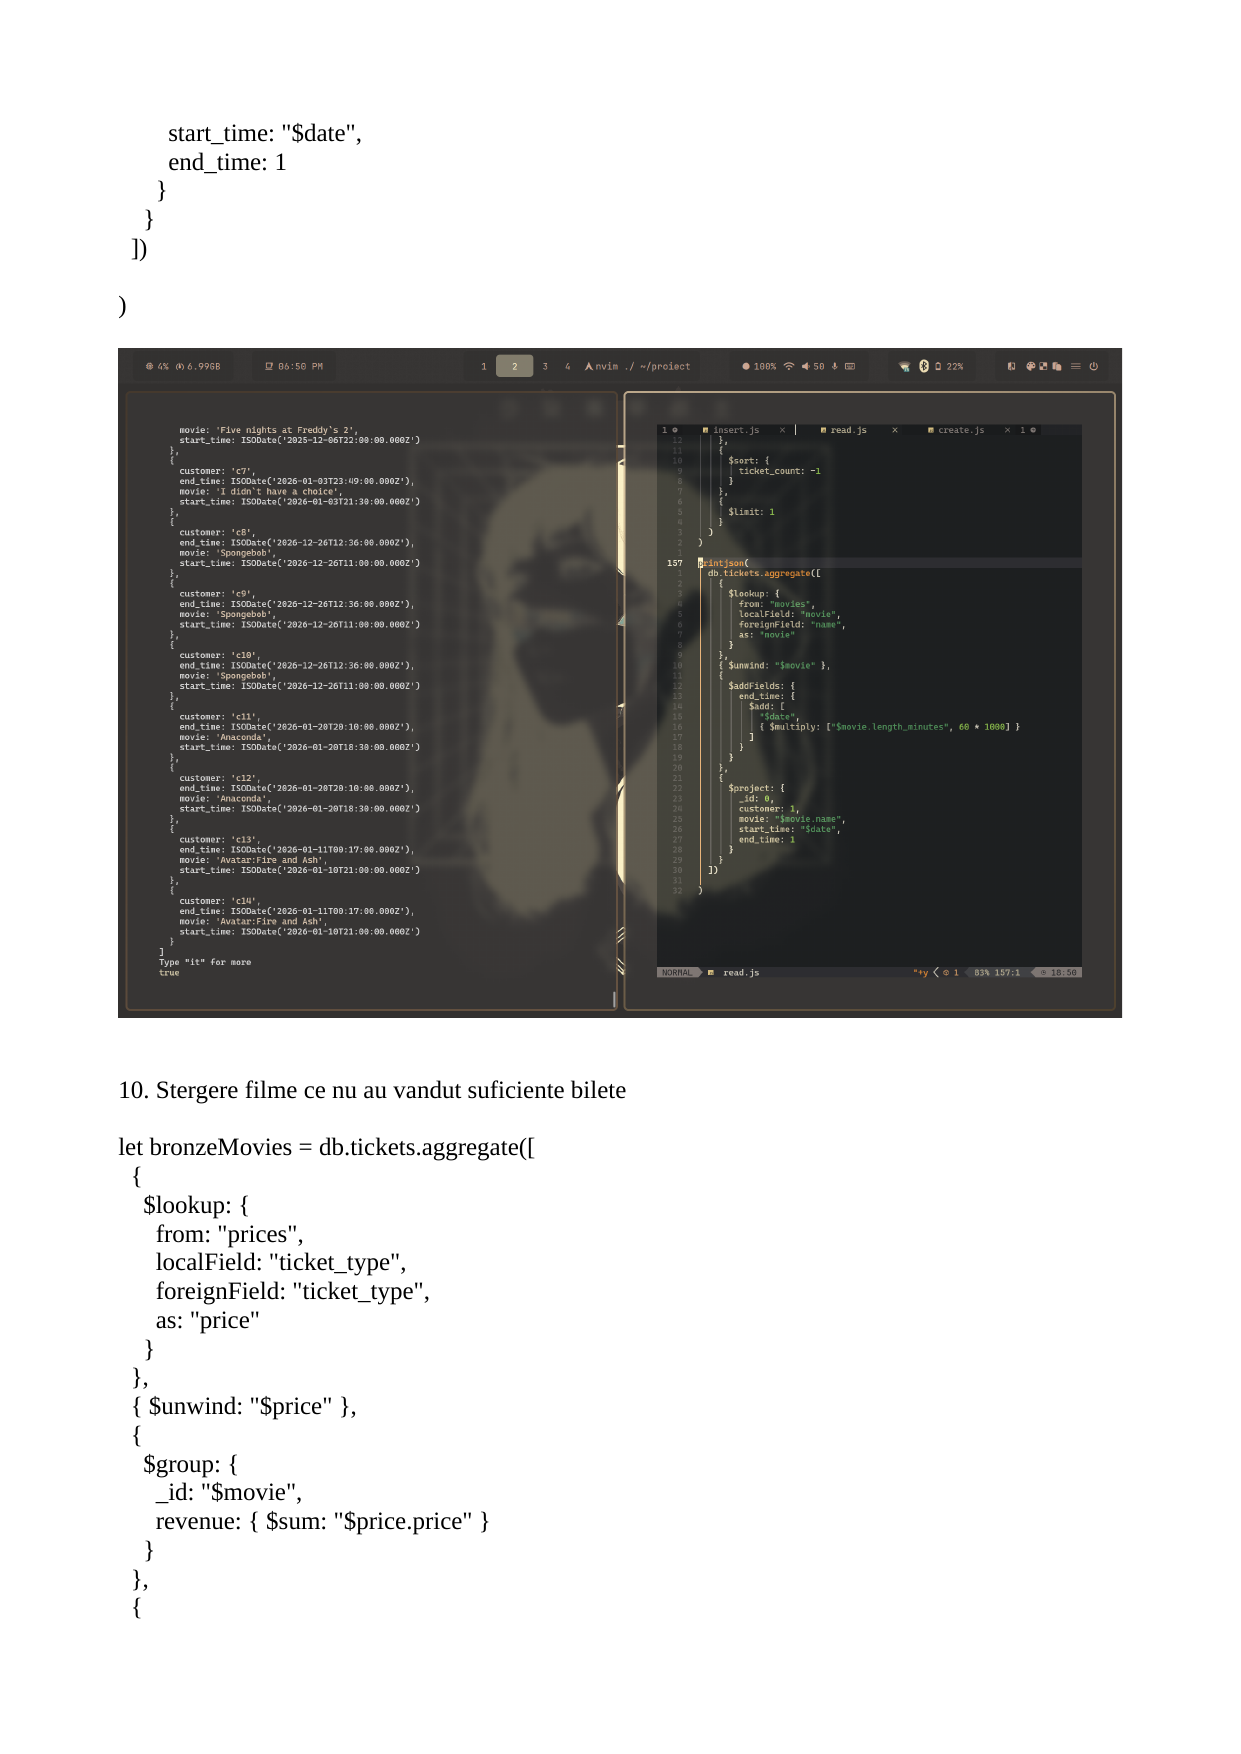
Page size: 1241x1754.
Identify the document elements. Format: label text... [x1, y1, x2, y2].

text foreignField: "ticket_type", [118, 1276, 1122, 1305]
text } [118, 204, 1122, 233]
text let bronzeMovies = db.tickets.aggregate([ [118, 1132, 1122, 1161]
text }, [118, 1564, 1122, 1592]
text } [118, 1334, 1122, 1362]
text } [118, 1535, 1122, 1564]
text localField: "ticket_type", [118, 1247, 1122, 1276]
text { [118, 1592, 1122, 1621]
text }, [118, 1362, 1122, 1391]
text revenue: { $sum: "$price.price" } [118, 1506, 1122, 1535]
picture [118, 348, 1123, 1018]
text $lookup: { [118, 1190, 1122, 1219]
text { [118, 1420, 1122, 1449]
text { $unwind: "$price" }, [118, 1391, 1122, 1420]
text 10. Stergere filme ce nu au vandut suficiente bilete [118, 1075, 1122, 1104]
text _id: "$movie", [118, 1477, 1122, 1506]
text $group: { [118, 1449, 1122, 1477]
text } [118, 176, 1122, 204]
text from: "prices", [118, 1219, 1122, 1247]
text start_time: "$date", [118, 118, 1122, 147]
text as: "price" [118, 1305, 1122, 1334]
text end_time: 1 [118, 147, 1122, 176]
text ) [118, 291, 1122, 319]
text ]) [118, 233, 1122, 262]
text { [118, 1161, 1122, 1190]
